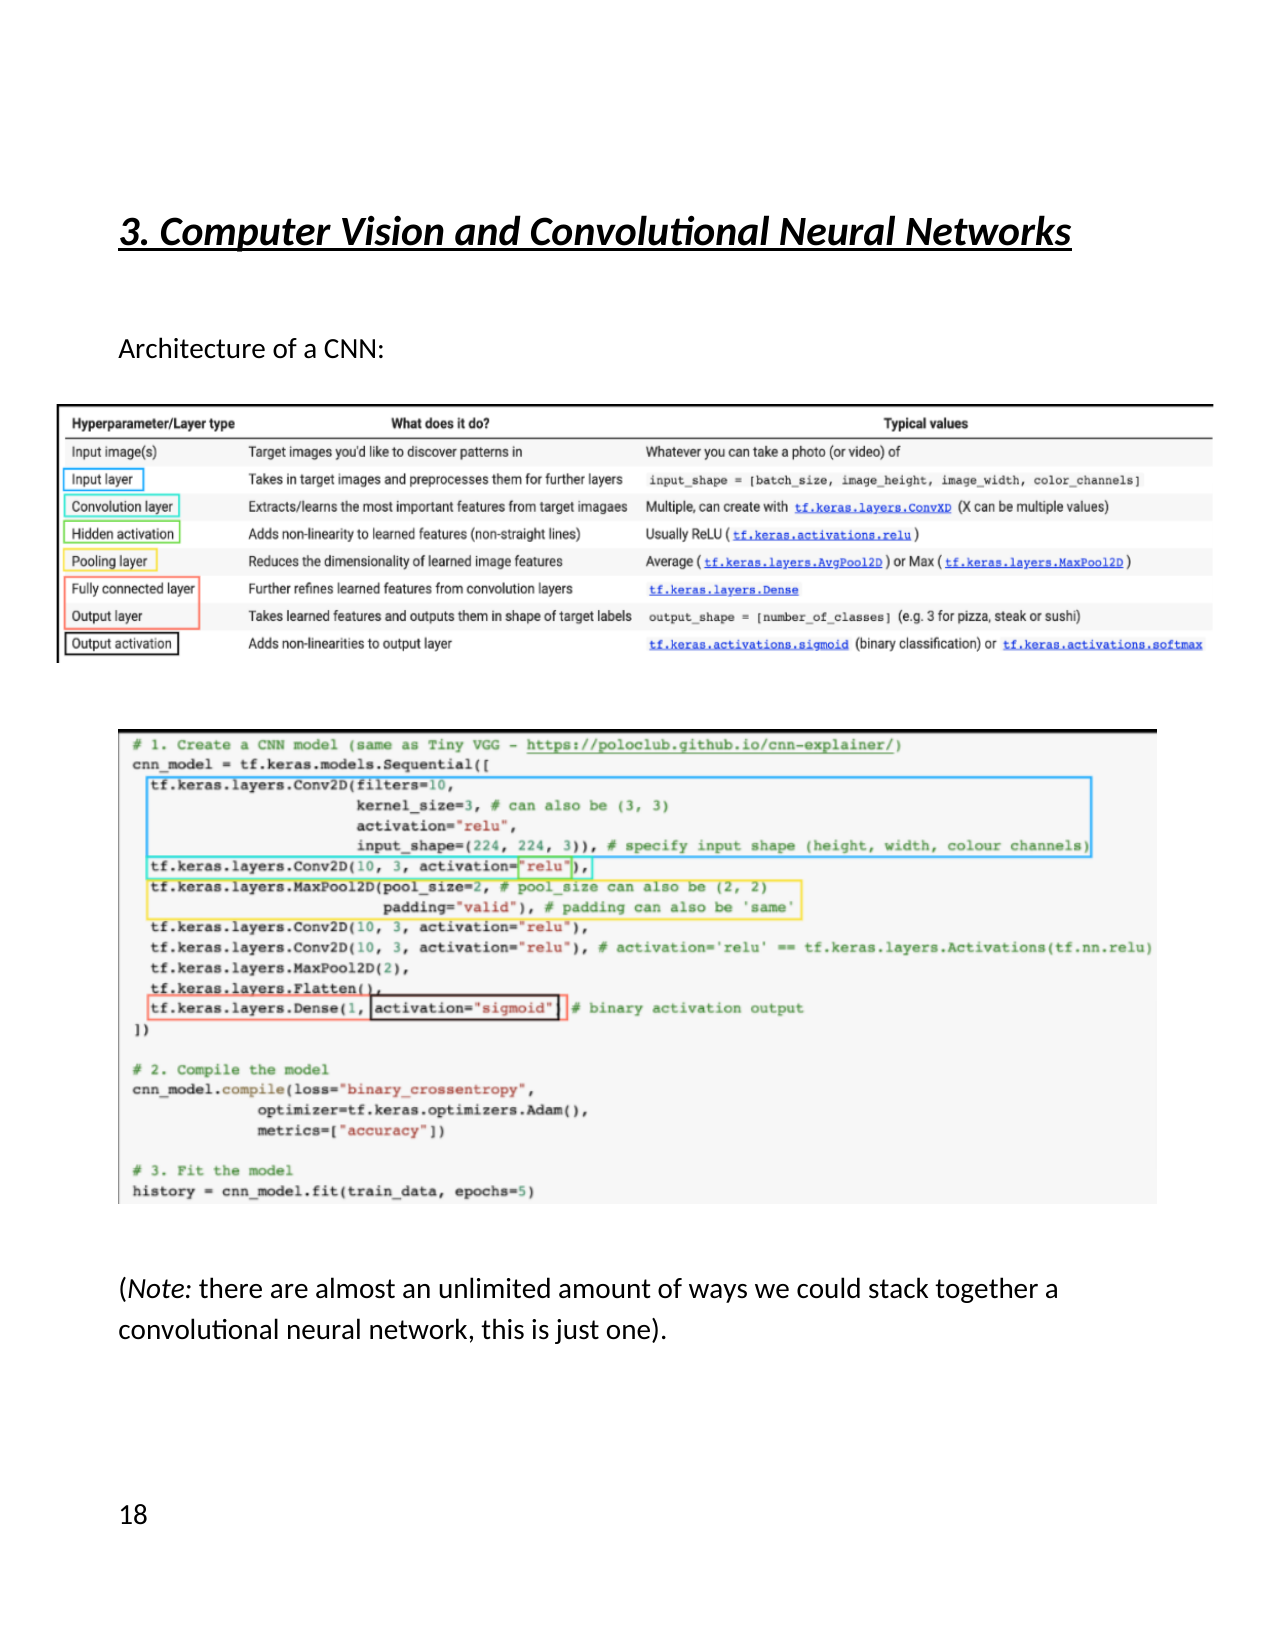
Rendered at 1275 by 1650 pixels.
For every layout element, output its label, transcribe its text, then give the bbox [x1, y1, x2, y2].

text (Note: there are almost an unlimited amount of ways we could stack together a convolutional neural network, this is just one). [118, 1270, 1157, 1347]
picture [56, 404, 1214, 663]
picture [118, 729, 1157, 1204]
subtitle 3. Computer Vision and Convolutional Neural Networks [118, 205, 1157, 256]
text Architecture of a CNN: [118, 330, 1157, 366]
